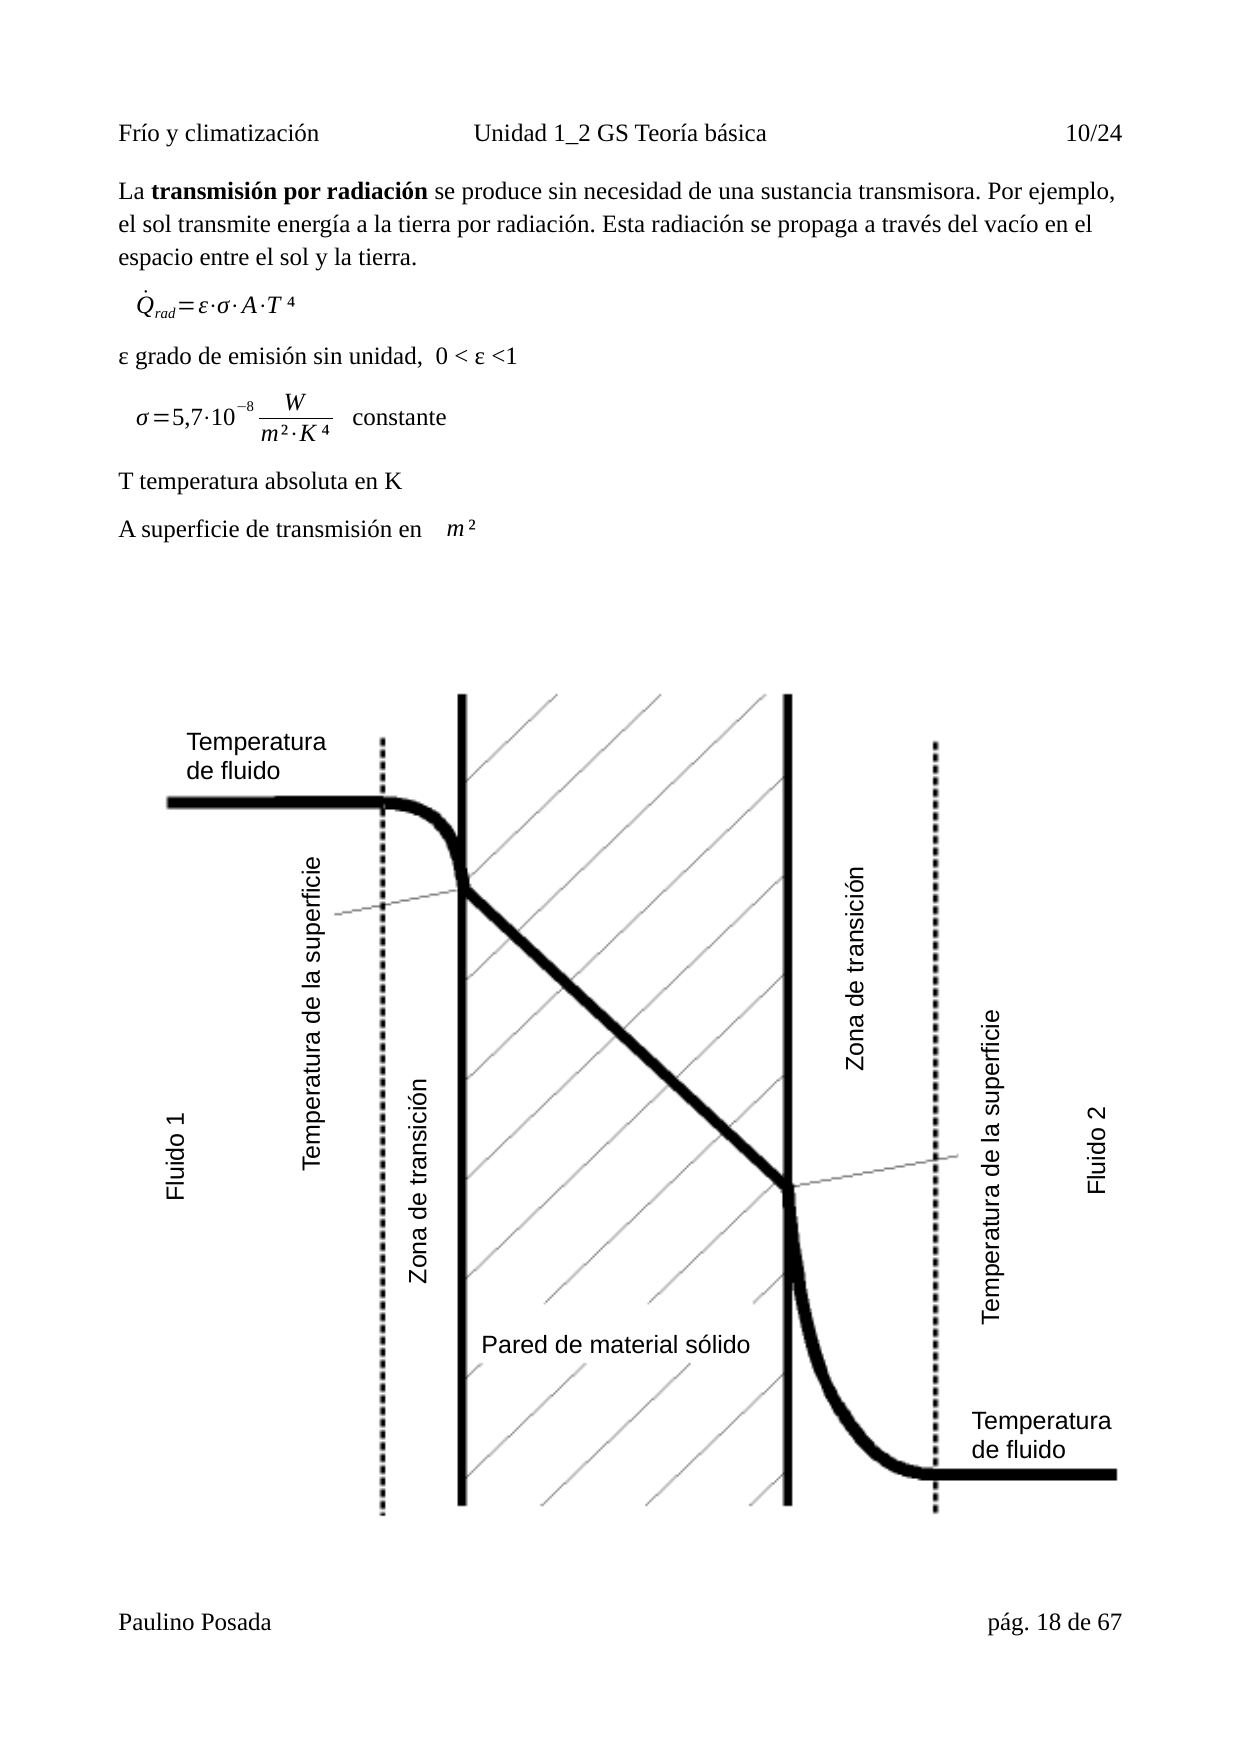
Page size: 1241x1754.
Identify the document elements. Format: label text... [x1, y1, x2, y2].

picture [59, 677, 1182, 1524]
text La transmisión por radiación se produce sin necesidad de una sustancia transmisora. Por ejemplo, el sol transmite energía a la tierra por radiación. Esta radiación se propaga a través del vacío en el espacio entre el sol y la tierra. [118, 176, 1122, 271]
text constante [118, 388, 1122, 447]
text ε grado de emisión sin unidad, 0 < ε <1 [118, 341, 1122, 369]
text A superficie de transmisión en [118, 514, 1122, 542]
text T temperatura absoluta en K [118, 466, 1122, 495]
